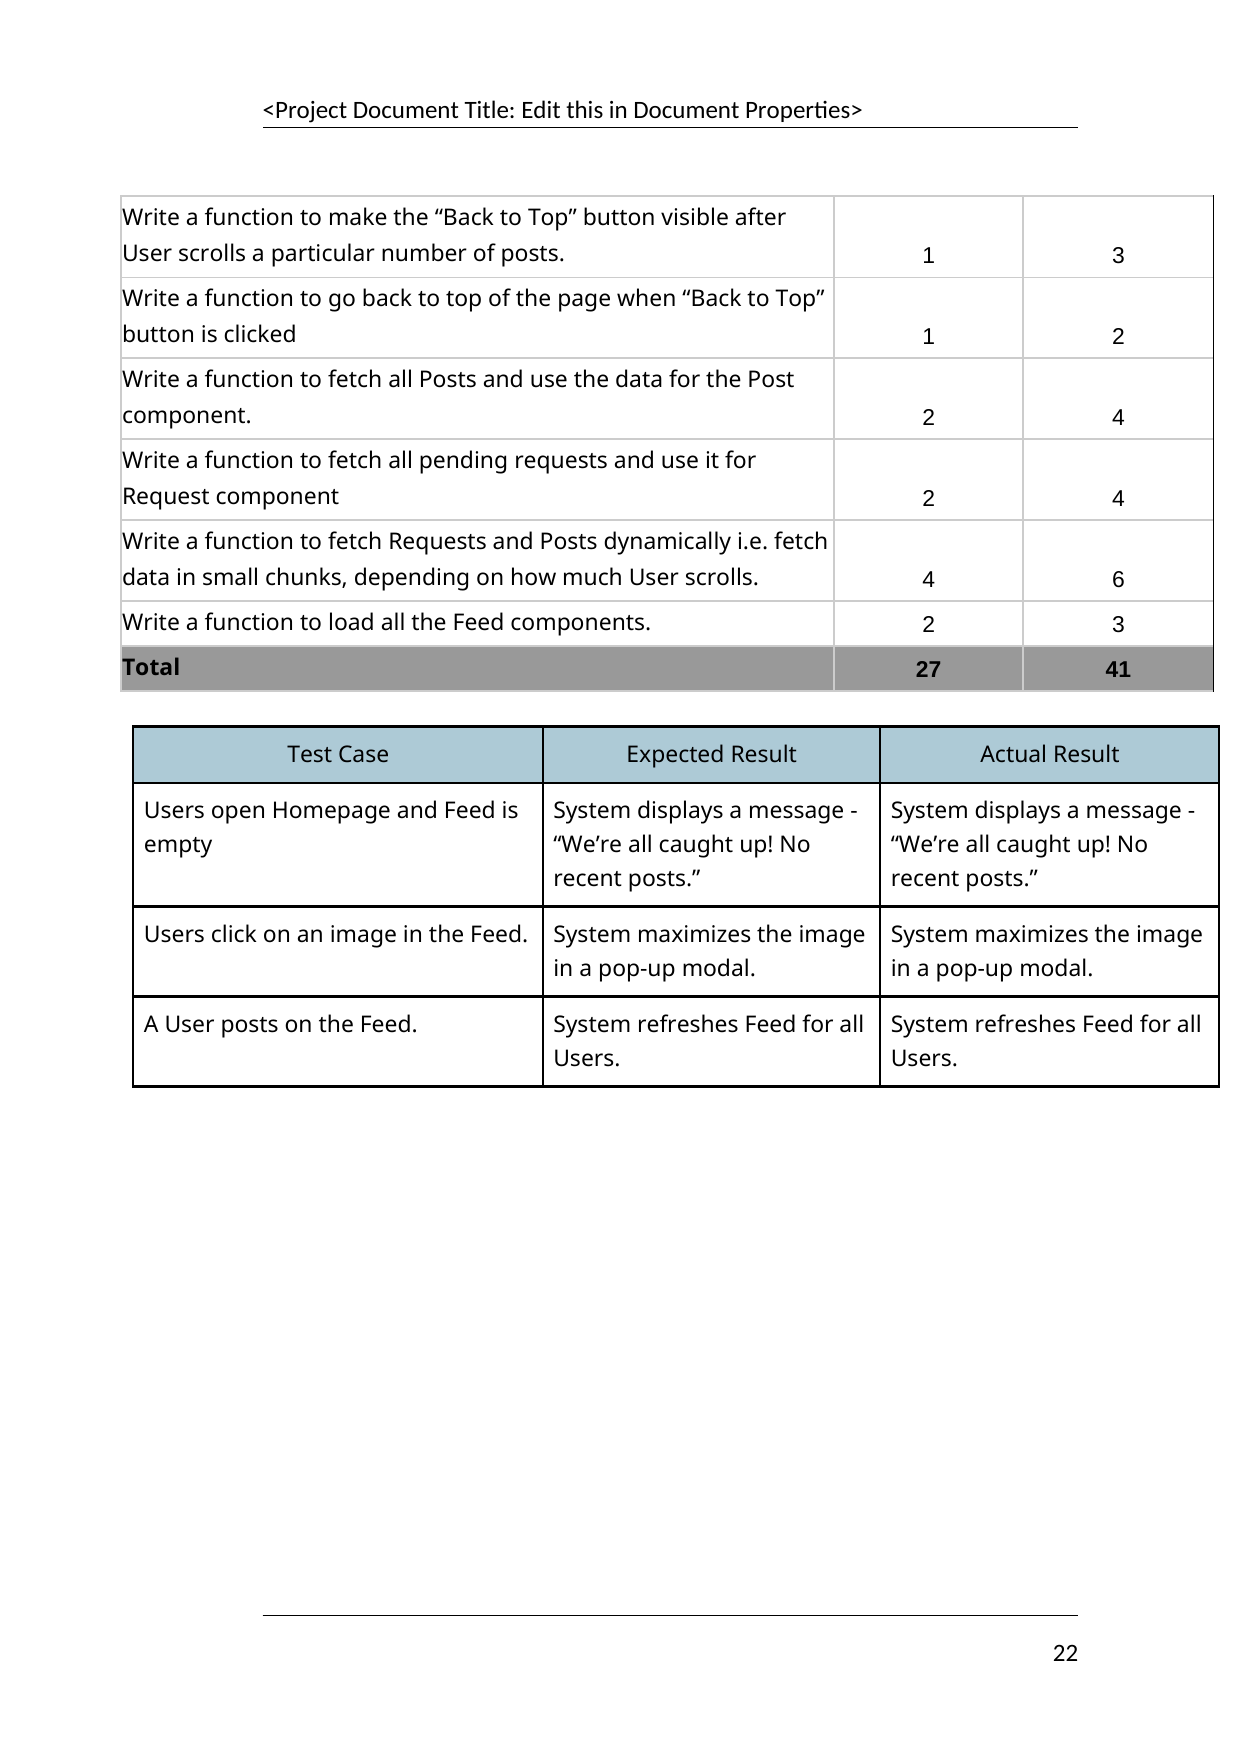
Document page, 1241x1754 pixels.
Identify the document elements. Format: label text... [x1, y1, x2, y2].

table_cell 2 [835, 602, 1022, 645]
table_cell Total [122, 647, 833, 690]
table_cell System refreshes Feed for all Users. [544, 998, 879, 1085]
table_cell 4 [835, 521, 1022, 600]
table_cell 41 [1024, 647, 1213, 690]
table_cell 2 [835, 440, 1022, 519]
table_cell Users click on an image in the Feed. [134, 908, 542, 995]
table_cell Write a function to fetch Requests and Posts dynamically i.e. fetch data in small chunks, depending on how much User scrolls. [122, 521, 833, 600]
table_cell 3 [1024, 602, 1213, 645]
table_cell System refreshes Feed for all Users. [881, 998, 1218, 1085]
table_cell 2 [835, 359, 1022, 438]
table_header Expected Result [544, 728, 879, 782]
table_cell System displays a message - “We’re all caught up! No recent posts.” [544, 784, 879, 905]
table_cell System maximizes the image in a pop-up modal. [544, 908, 879, 995]
table_cell Write a function to go back to top of the page when “Back to Top” button is clicked [122, 278, 833, 357]
table_cell 3 [1024, 197, 1213, 276]
table_cell Users open Homepage and Feed is empty [134, 784, 542, 905]
table_cell System displays a message - “We’re all caught up! No recent posts.” [881, 784, 1218, 905]
table_cell 1 [835, 278, 1022, 357]
table_cell Write a function to fetch all Posts and use the data for the Post component. [122, 359, 833, 438]
table_cell Write a function to fetch all pending requests and use it for Request component [122, 440, 833, 519]
table_cell A User posts on the Feed. [134, 998, 542, 1085]
table_header Actual Result [881, 728, 1218, 782]
table_cell 4 [1024, 440, 1213, 519]
table_cell 27 [835, 647, 1022, 690]
table_cell 1 [835, 197, 1022, 276]
table_cell 6 [1024, 521, 1213, 600]
table_cell Write a function to make the “Back to Top” button visible after User scrolls a particular number of posts. [122, 197, 833, 276]
table_cell Write a function to load all the Feed components. [122, 602, 833, 645]
table_cell System maximizes the image in a pop-up modal. [881, 908, 1218, 995]
table_cell 2 [1024, 278, 1213, 357]
table_cell 4 [1024, 359, 1213, 438]
table_header Test Case [134, 728, 542, 782]
